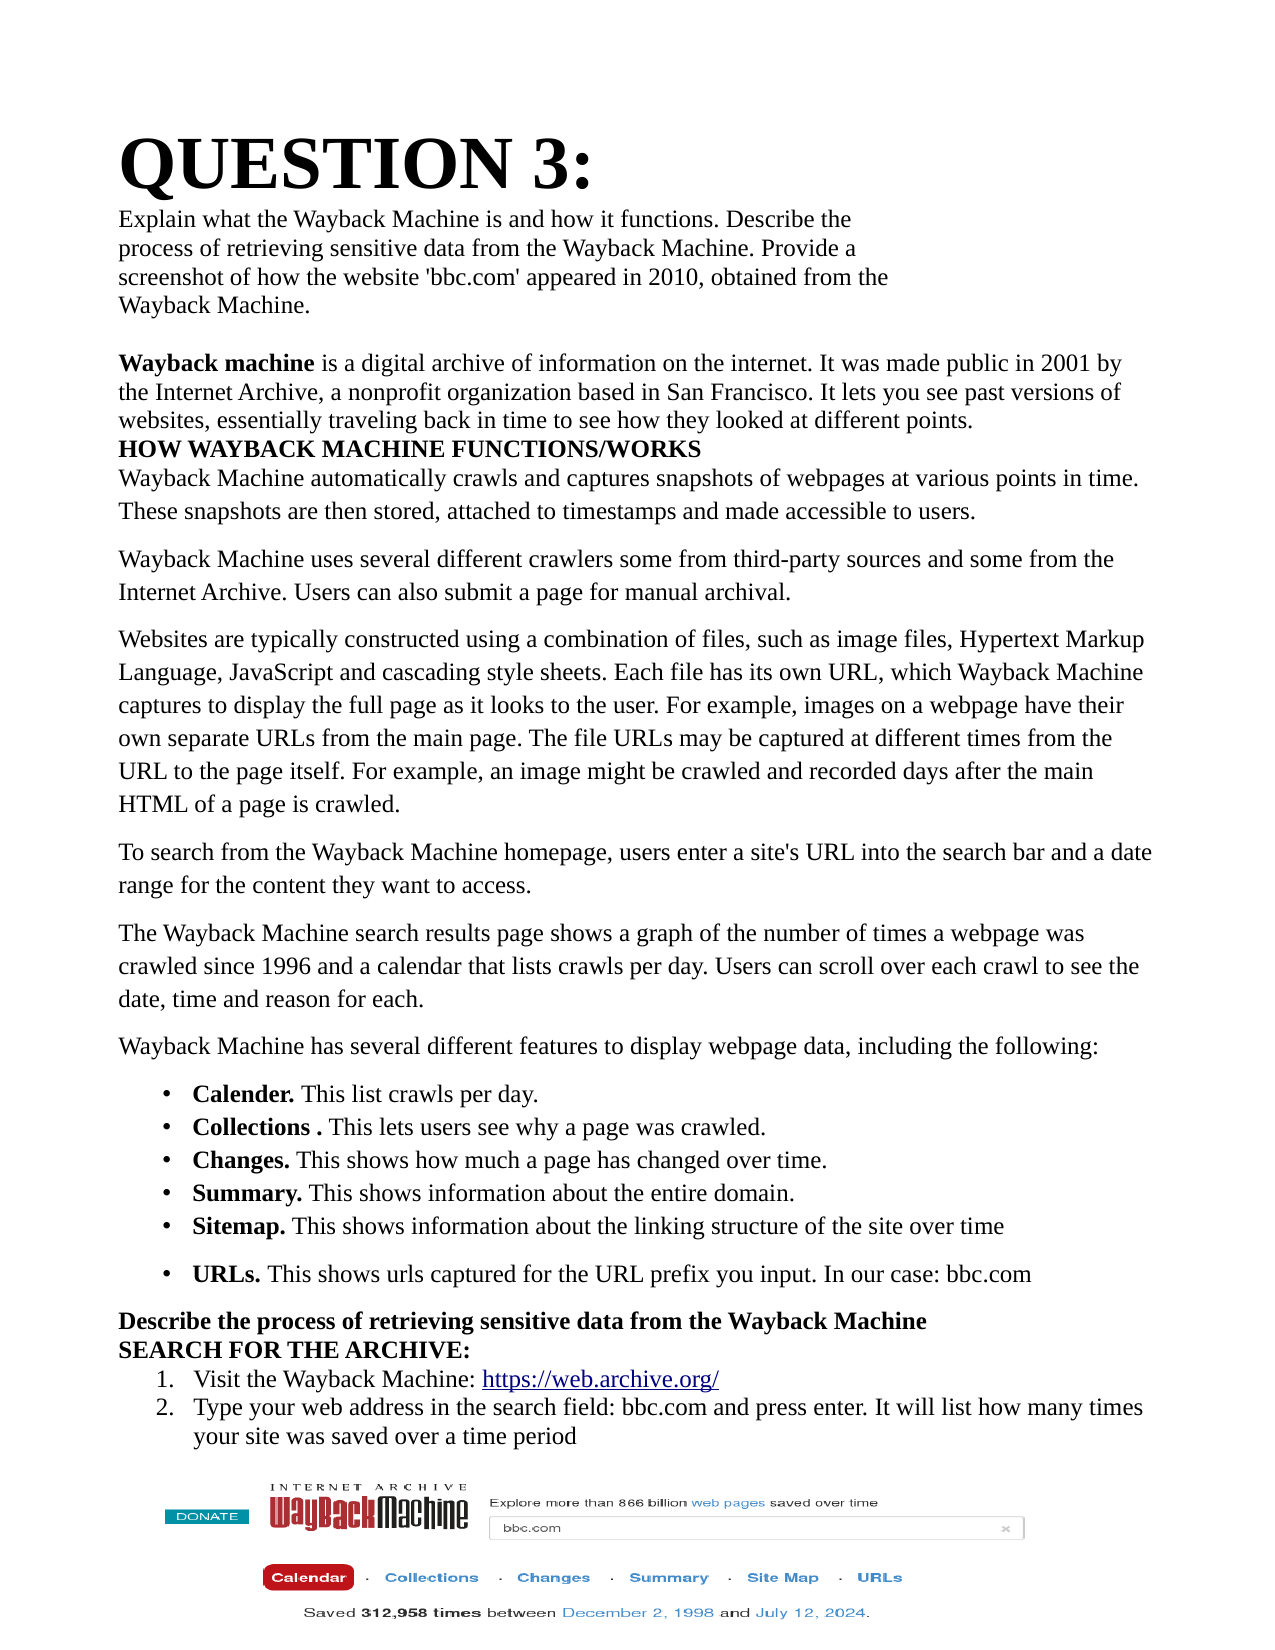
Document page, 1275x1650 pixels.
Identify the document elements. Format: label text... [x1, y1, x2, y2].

text SEARCH FOR THE ARCHIVE: [118, 1335, 1157, 1364]
text Websites are typically constructed using a combination of files, such as image files, Hypertext Markup Language, JavaScript and cascading style sheets. Each file has its own URL, which Wayback Machine captures to display the full page as it looks to the user. For example, images on a webpage have their own separate URLs from the main page. The file URLs may be captured at different times from the URL to the page itself. For example, an image might be crawled and recorded days after the main HTML of a page is crawled. [118, 624, 1157, 818]
list Sitemap. This shows information about the linking structure of the site over time [162, 1211, 1157, 1240]
list Collections . This lets users see why a page was crawled. [162, 1112, 1157, 1141]
text HOW WAYBACK MACHINE FUNCTIONS/WORKS [118, 434, 1157, 463]
list Visit the Wayback Machine: https://web.archive.org/ [156, 1364, 1157, 1392]
text process of retrieving sensitive data from the Wayback Machine. Provide a [118, 233, 1157, 262]
text Explain what the Wayback Machine is and how it functions. Describe the [118, 204, 1157, 233]
text Wayback Machine. [118, 291, 1157, 319]
text QUESTION 3: [118, 118, 1157, 204]
list URLs. This shows urls captured for the URL prefix you input. In our case: bbc.com [162, 1259, 1157, 1287]
text Wayback Machine uses several different crawlers some from third-party sources and some from the Internet Archive. Users can also submit a page for manual archival. [118, 544, 1157, 606]
text Wayback Machine automatically crawls and captures snapshots of webpages at various points in time. These snapshots are then stored, attached to timestamps and made accessible to users. [118, 463, 1157, 525]
list Changes. This shows how much a page has changed over time. [162, 1145, 1157, 1174]
list Type your web address in the search field: bbc.com and press enter. It will list how many times your site was saved over a time period [156, 1392, 1157, 1450]
text screenshot of how the website 'bbc.com' appeared in 2010, obtained from the [118, 262, 1157, 291]
text The Wayback Machine search results page shows a graph of the number of times a webpage was crawled since 1996 and a calendar that lists crawls per day. Users can scroll over each crawl to see the date, time and reason for each. [118, 918, 1157, 1012]
text Wayback Machine has several different features to display webpage data, including the following: [118, 1031, 1157, 1060]
list Summary. This shows information about the entire domain. [162, 1178, 1157, 1207]
picture [113, 1461, 1153, 1634]
list Calender. This list crawls per day. [162, 1079, 1157, 1108]
text Describe the process of retrieving sensitive data from the Wayback Machine [118, 1306, 1157, 1335]
text Wayback machine is a digital archive of information on the internet. It was made public in 2001 by the Internet Archive, a nonprofit organization based in San Francisco. It lets you see past versions of websites, essentially traveling back in time to see how they looked at different points. [118, 348, 1157, 434]
text To search from the Wayback Machine homepage, users enter a site's URL into the search bar and a date range for the content they want to access. [118, 837, 1157, 899]
